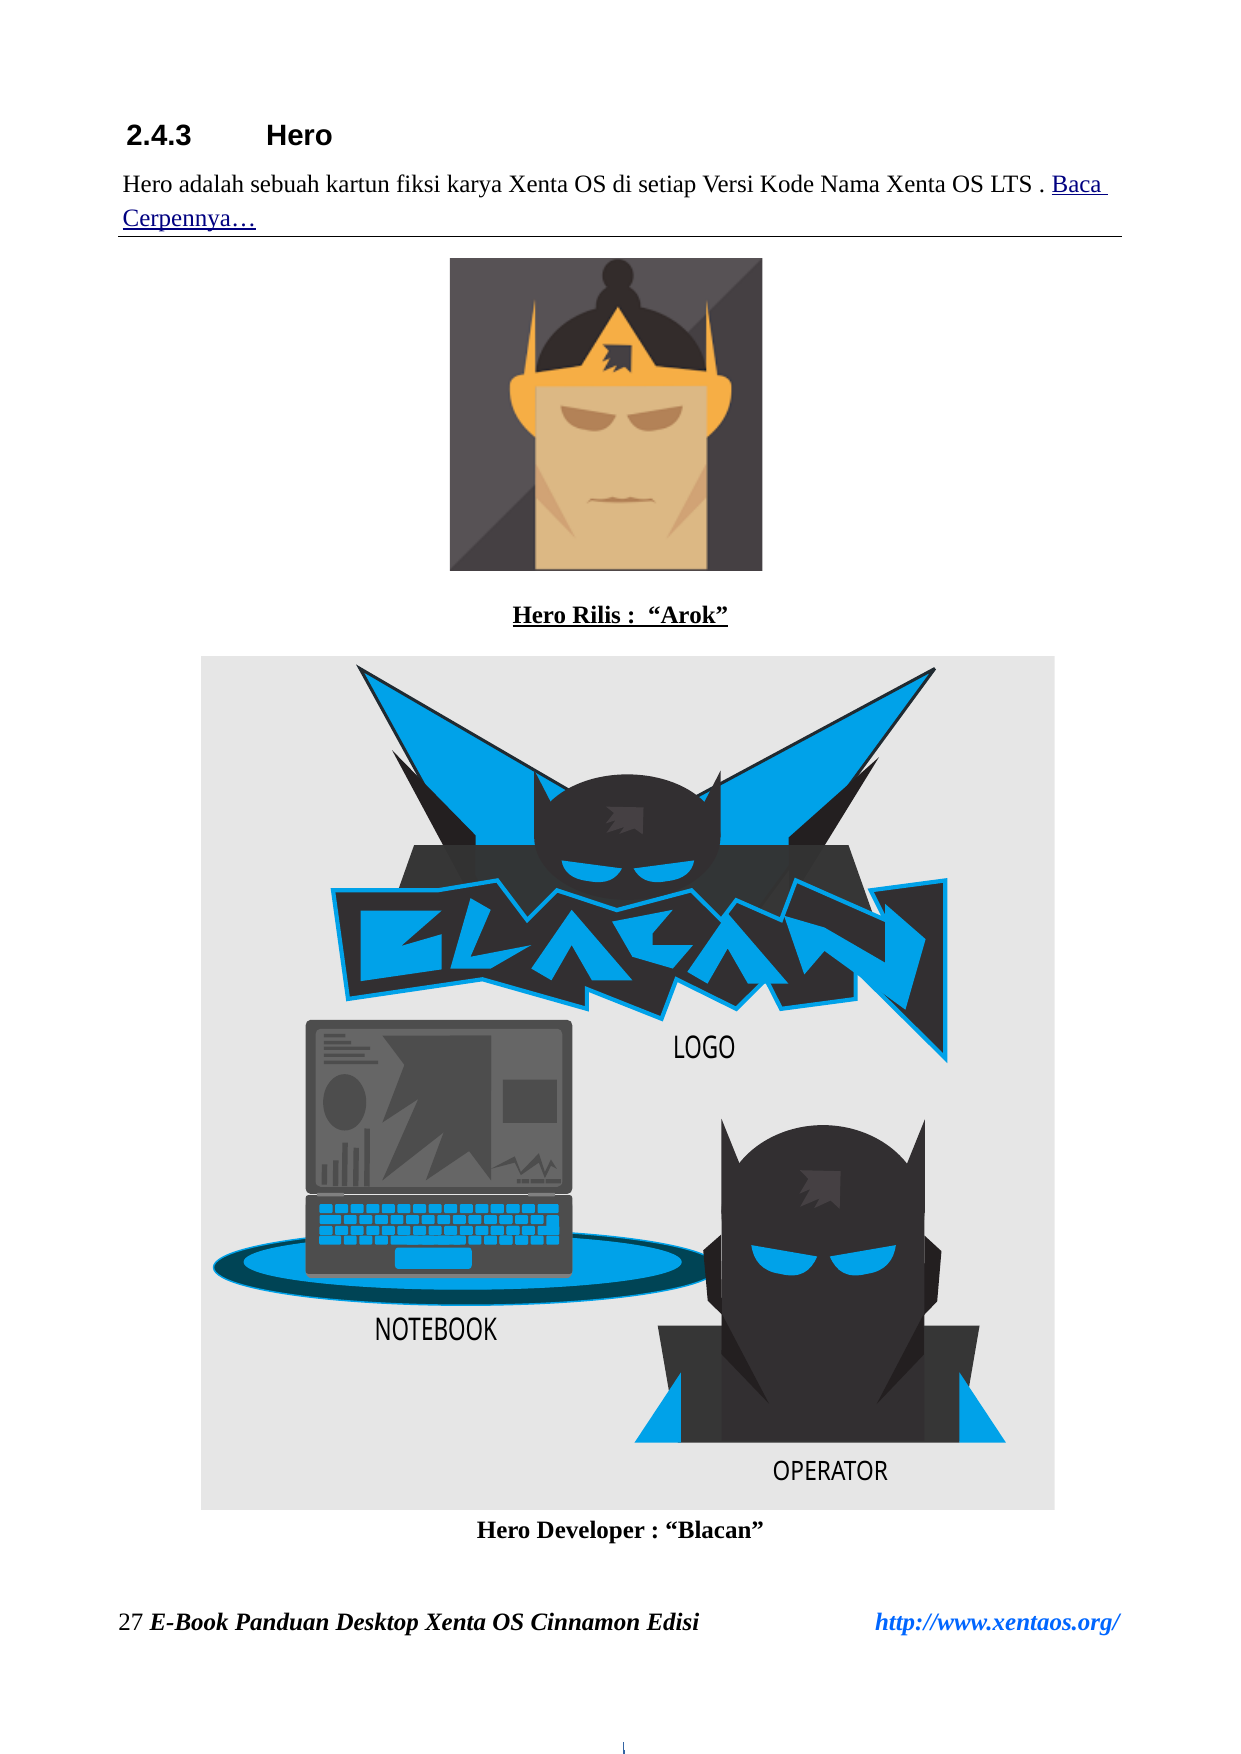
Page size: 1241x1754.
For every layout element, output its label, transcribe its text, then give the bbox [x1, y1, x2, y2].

text Hero adalah sebuah kartun fiksi karya Xenta OS di setiap Versi Kode Nama Xenta OS LTS . Baca Cerpennya… [118, 164, 1122, 236]
text Hero Rilis : “Arok” [118, 600, 1122, 629]
picture [449, 258, 763, 571]
text Hero Developer : “Blacan” [118, 649, 1122, 1544]
subtitle Hero [118, 118, 1122, 152]
